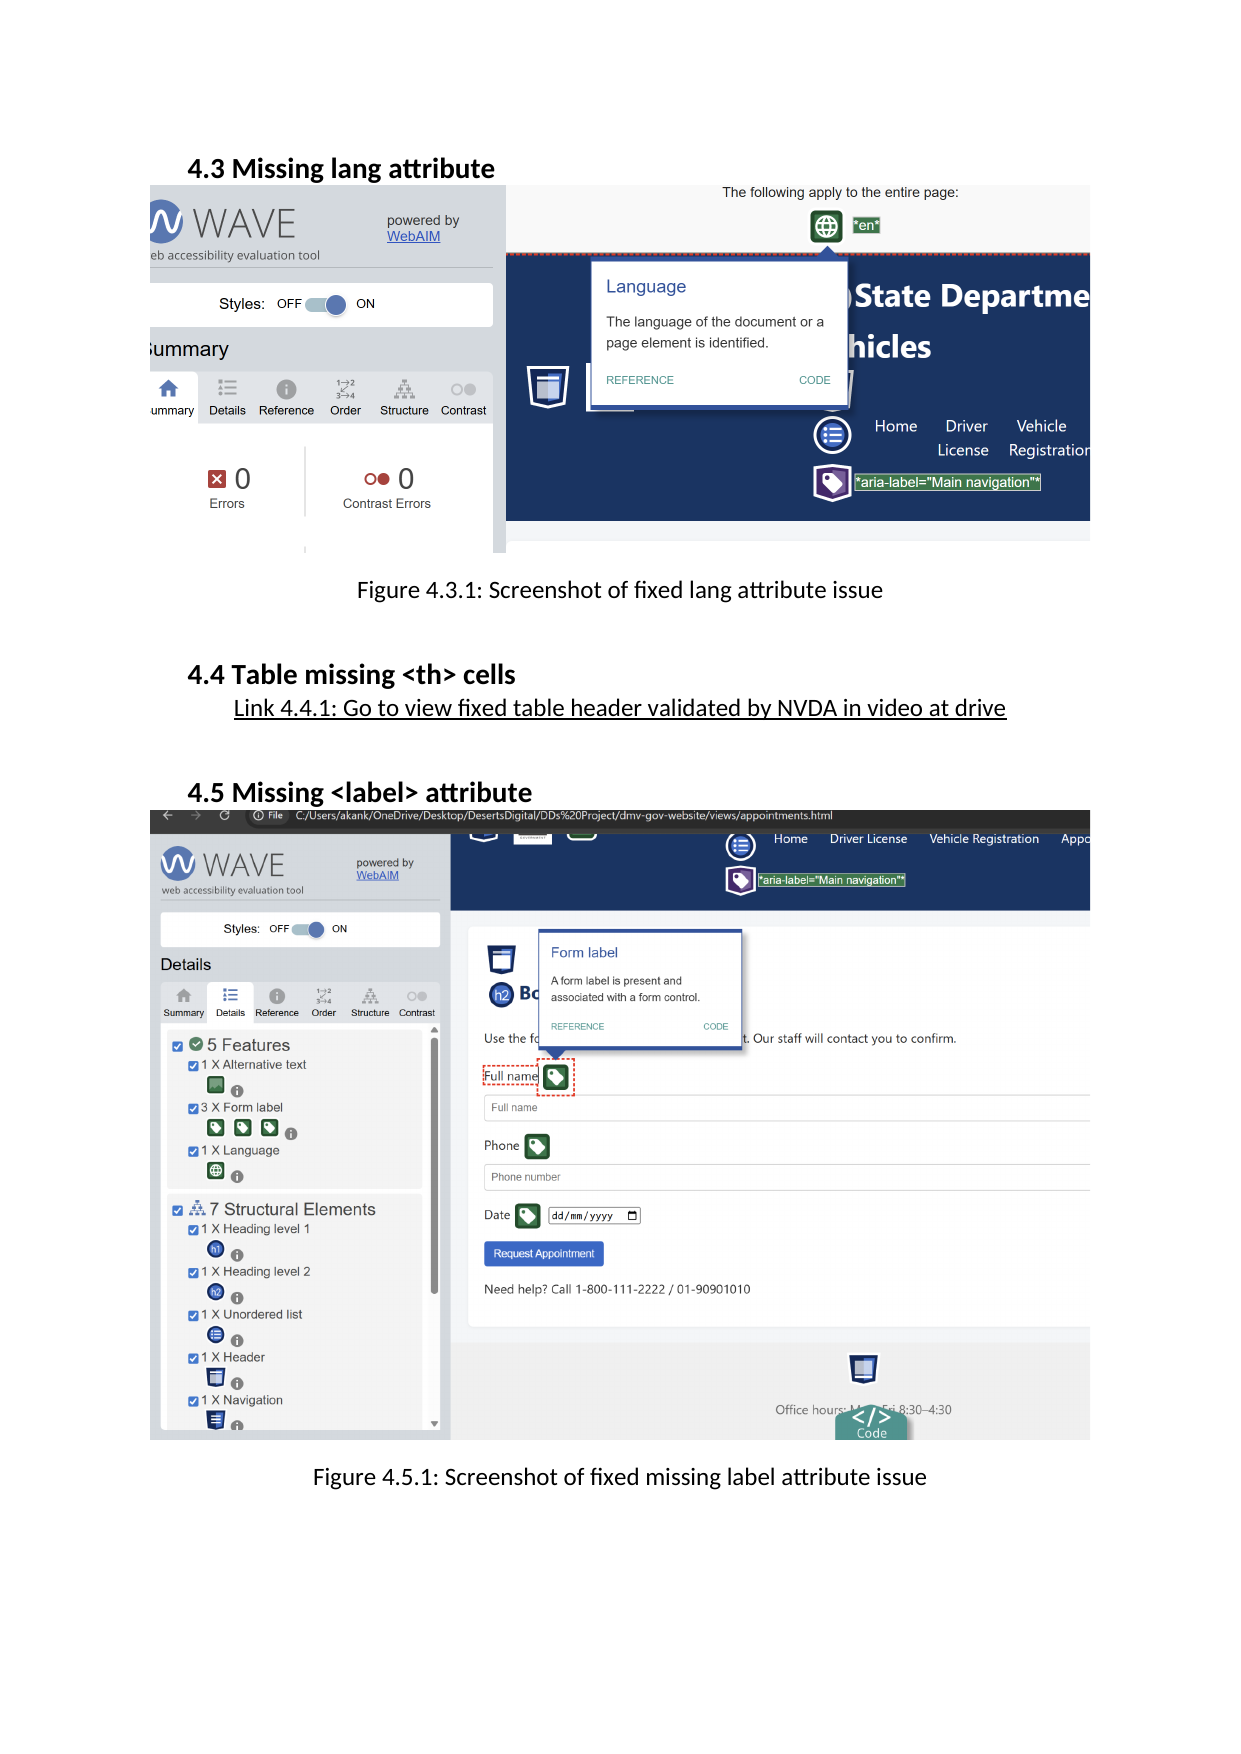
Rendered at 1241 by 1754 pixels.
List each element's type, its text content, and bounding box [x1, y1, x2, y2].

subtitle Figure 4.5.1: Screenshot of fixed missing label attribute issue [150, 1461, 1090, 1491]
picture [150, 810, 1091, 1440]
picture [150, 185, 1091, 553]
subtitle 4.5 Missing <label> attribute [187, 774, 1090, 810]
subtitle 4.4 Table missing <th> cells [187, 656, 1090, 692]
subtitle Figure 4.3.1: Screenshot of fixed lang attribute issue [150, 574, 1090, 604]
subtitle Link 4.4.1: Go to view fixed table header validated by NVDA in video at drive [150, 692, 1090, 722]
subtitle 4.3 Missing lang attribute [187, 150, 1090, 185]
